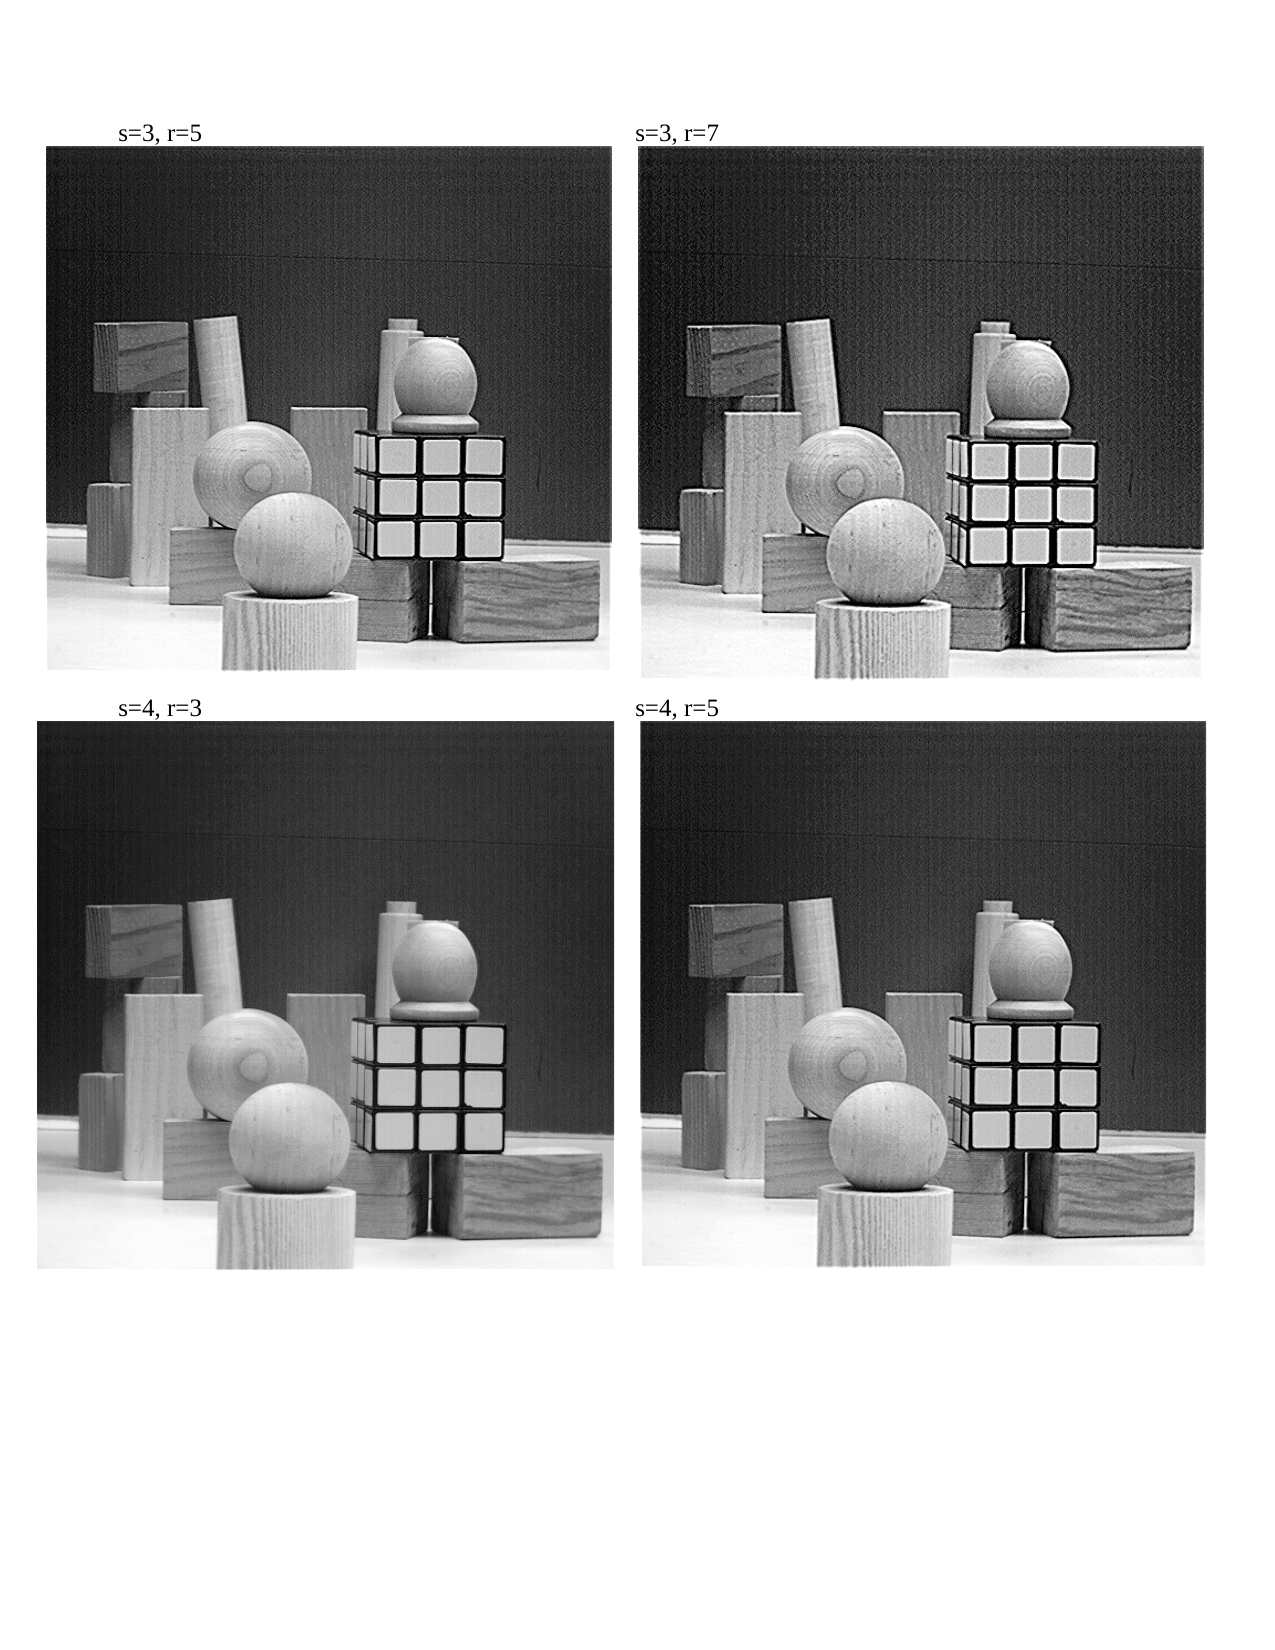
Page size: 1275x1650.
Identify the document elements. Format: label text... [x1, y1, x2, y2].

picture [46, 146, 612, 672]
picture [37, 721, 615, 1270]
text s=3, r=5 s=3, r=7 [118, 118, 1157, 147]
picture [640, 721, 1207, 1268]
text s=4, r=3 s=4, r=5 [118, 693, 1157, 722]
picture [638, 146, 1204, 681]
